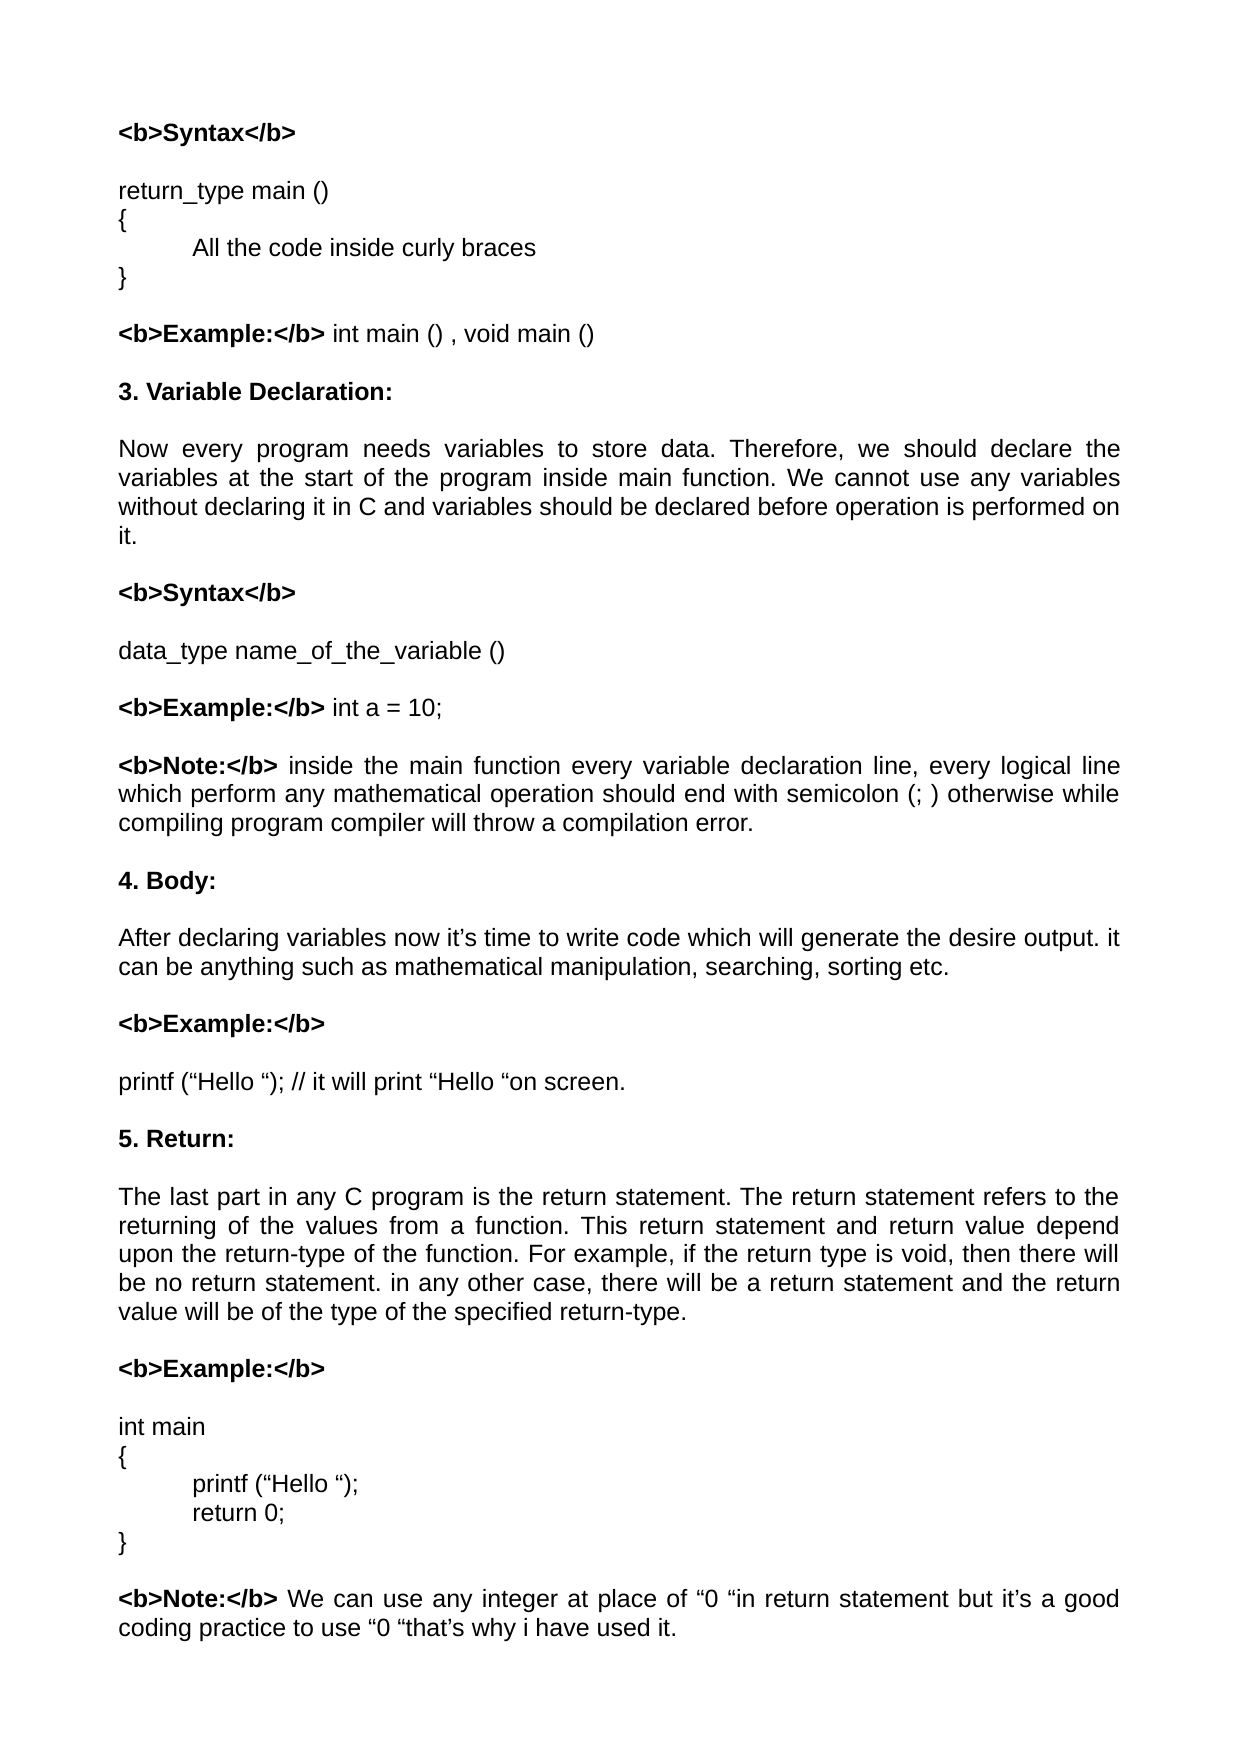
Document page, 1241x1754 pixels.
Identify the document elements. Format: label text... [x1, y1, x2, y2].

text <b>Note:</b> inside the main function every variable declaration line, every logical line which perform any mathematical operation should end with semicolon (; ) otherwise while compiling program compiler will throw a compilation error. [118, 751, 1122, 837]
text { [118, 1441, 1122, 1469]
text After declaring variables now it’s time to write code which will generate the desire output. it can be anything such as mathematical manipulation, searching, sorting etc. [118, 923, 1122, 981]
text { [118, 204, 1122, 233]
text 5. Return: [118, 1124, 1122, 1153]
text <b>Syntax</b> [118, 578, 1122, 607]
text printf (“Hello “); // it will print “Hello “on screen. [118, 1067, 1122, 1096]
text int main [118, 1412, 1122, 1441]
text <b>Example:</b> int a = 10; [118, 693, 1122, 722]
text 4. Body: [118, 866, 1122, 894]
text printf (“Hello “); [118, 1469, 1122, 1498]
text } [118, 262, 1122, 291]
text <b>Example:</b> [118, 1009, 1122, 1038]
text <b>Syntax</b> [118, 118, 1122, 147]
text <b>Example:</b> [118, 1354, 1122, 1383]
text return_type main () [118, 176, 1122, 204]
text data_type name_of_the_variable () [118, 636, 1122, 664]
text The last part in any C program is the return statement. The return statement refers to the returning of the values from a function. This return statement and return value depend upon the return-type of the function. For example, if the return type is void, then there will be no return statement. in any other case, there will be a return statement and the return value will be of the type of the specified return-type. [118, 1182, 1122, 1326]
text Now every program needs variables to store data. Therefore, we should declare the variables at the start of the program inside main function. We cannot use any variables without declaring it in C and variables should be declared before operation is performed on it. [118, 434, 1122, 549]
text <b>Example:</b> int main () , void main () [118, 319, 1122, 348]
text return 0; [118, 1498, 1122, 1527]
text } [118, 1527, 1122, 1556]
text <b>Note:</b> We can use any integer at place of “0 “in return statement but it’s a good coding practice to use “0 “that’s why i have used it. [118, 1584, 1122, 1642]
text All the code inside curly braces [118, 233, 1122, 262]
text 3. Variable Declaration: [118, 377, 1122, 406]
